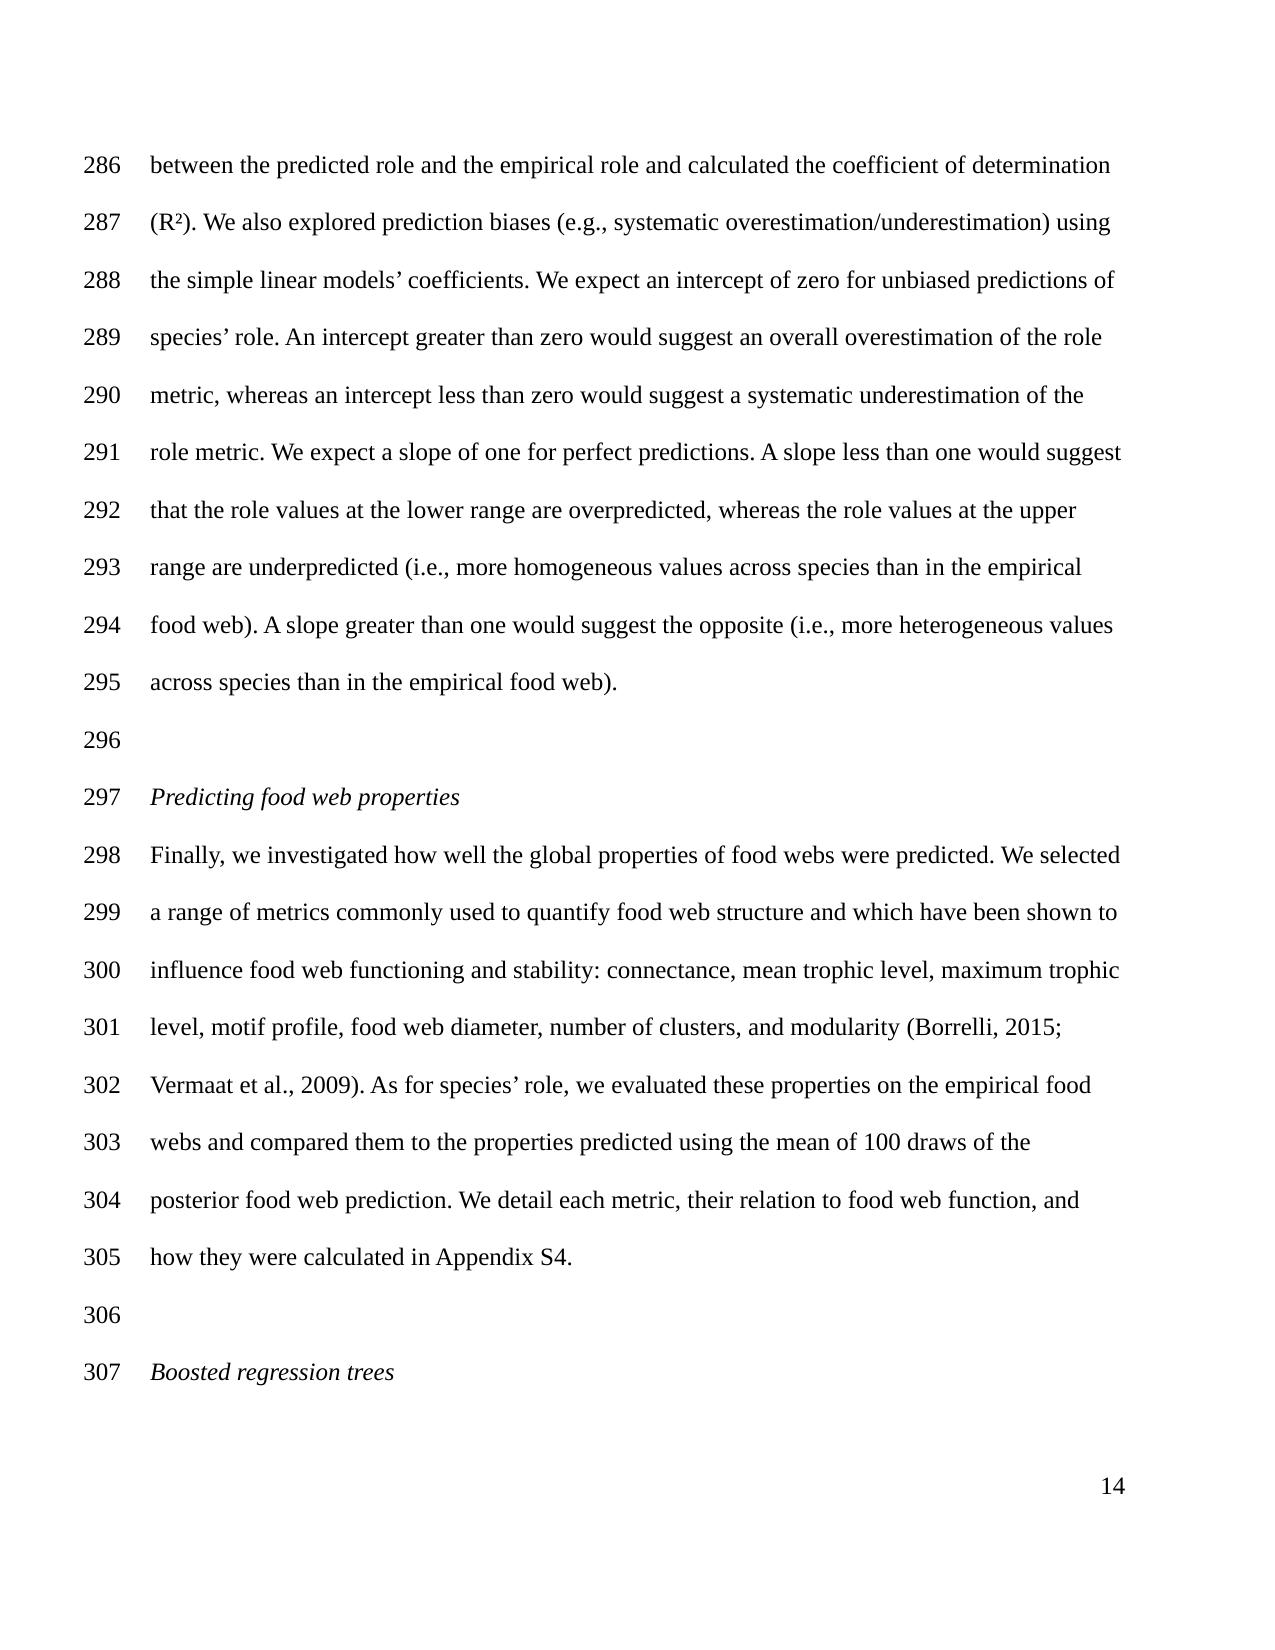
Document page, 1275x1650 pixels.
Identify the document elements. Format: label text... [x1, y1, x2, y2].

text Predicting food web properties [150, 782, 1125, 811]
text Finally, we investigated how well the global properties of food webs were predicted. We selected a range of metrics commonly used to quantify food web structure and which have been shown to influence food web functioning and stability: connectance, mean trophic level, maximum trophic level, motif profile, food web diameter, number of clusters, and modularity (Borrelli, 2015; Vermaat et al., 2009). As for species’ role, we evaluated these properties on the empirical food webs and compared them to the properties predicted using the mean of 100 draws of the posterior food web prediction. We detail each metric, their relation to food web function, and how they were calculated in Appendix S4. [150, 840, 1125, 1271]
text Boosted regression trees [150, 1357, 1125, 1386]
text between the predicted role and the empirical role and calculated the coefficient of determination (R²). We also explored prediction biases (e.g., systematic overestimation/underestimation) using the simple linear models’ coefficients. We expect an intercept of zero for unbiased predictions of species’ role. An intercept greater than zero would suggest an overall overestimation of the role metric, whereas an intercept less than zero would suggest a systematic underestimation of the role metric. We expect a slope of one for perfect predictions. A slope less than one would suggest that the role values at the lower range are overpredicted, whereas the role values at the upper range are underpredicted (i.e., more homogeneous values across species than in the empirical food web). A slope greater than one would suggest the opposite (i.e., more heterogeneous values across species than in the empirical food web). [150, 150, 1125, 696]
